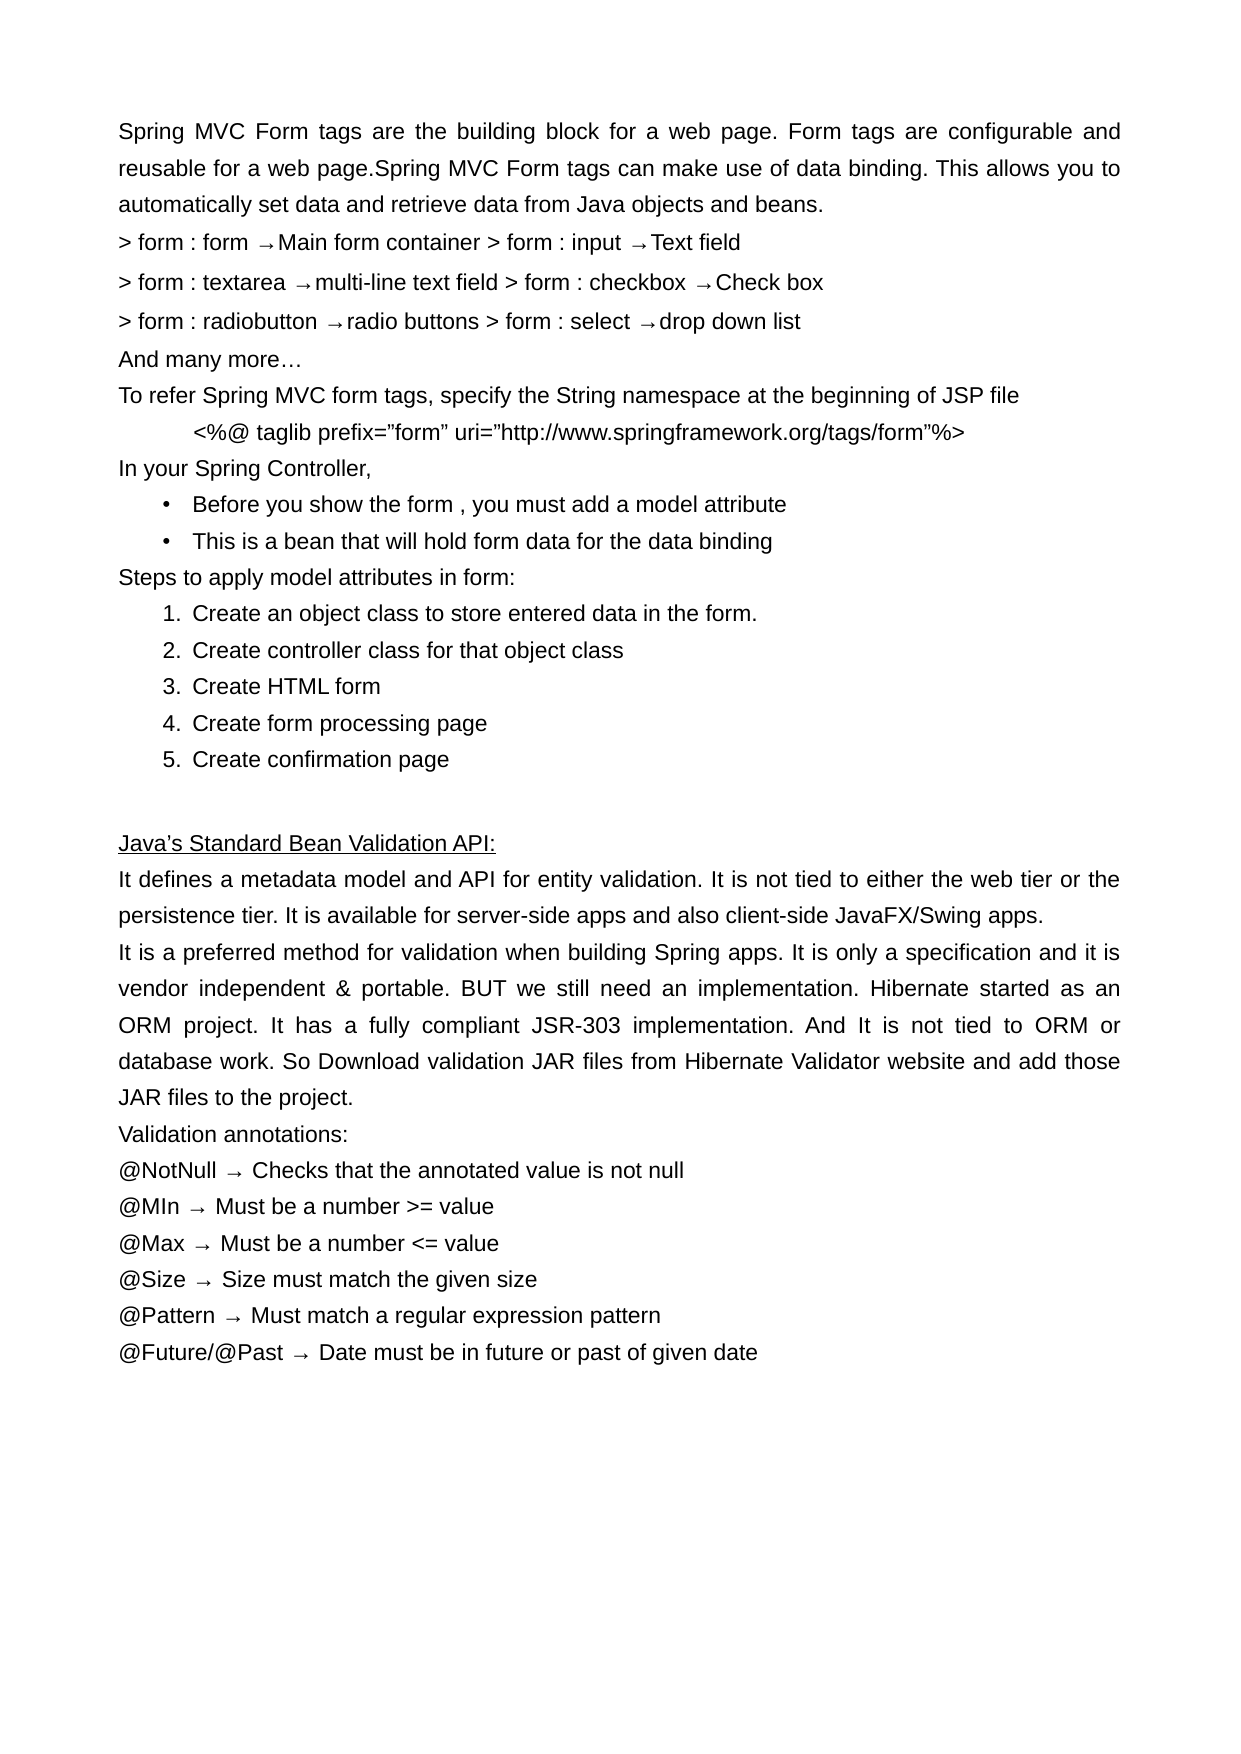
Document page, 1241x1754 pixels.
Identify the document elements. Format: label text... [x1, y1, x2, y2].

list Before you show the form , you must add a model attribute [162, 491, 1122, 518]
text @Pattern → Must match a regular expression pattern [118, 1302, 1122, 1329]
text It is a preferred method for validation when building Spring apps. It is only a specification and it is vendor independent & portable. BUT we still need an implementation. Hibernate started as an ORM project. It has a fully compliant JSR-303 implementation. And It is not tied to ORM or database work. So Download validation JAR files from Hibernate Validator website and add those JAR files to the project. [118, 939, 1122, 1111]
text @NotNull → Checks that the annotated value is not null [118, 1157, 1122, 1183]
text In your Spring Controller, [118, 455, 1122, 481]
text > form : radiobutton →radio buttons > form : select →drop down list [118, 306, 1122, 335]
text Steps to apply model attributes in form: [118, 564, 1122, 590]
list Create form processing page [162, 709, 1122, 736]
text @Max → Must be a number <= value [118, 1230, 1122, 1256]
text @Size → Size must match the given size [118, 1266, 1122, 1292]
list Create confirmation page [162, 746, 1122, 772]
text @MIn → Must be a number >= value [118, 1193, 1122, 1220]
list Create an object class to store entered data in the form. [162, 600, 1122, 627]
text Validation annotations: [118, 1121, 1122, 1147]
text > form : textarea →multi-line text field > form : checkbox →Check box [118, 267, 1122, 296]
text @Future/@Past → Date must be in future or past of given date [118, 1339, 1122, 1365]
list This is a bean that will hold form data for the data binding [162, 528, 1122, 554]
text <%@ taglib prefix=”form” uri=”http://www.springframework.org/tags/form”%> [118, 419, 1122, 445]
text To refer Spring MVC form tags, specify the String namespace at the beginning of JSP file [118, 382, 1122, 409]
text Java’s Standard Bean Validation API: [118, 830, 1122, 856]
list Create HTML form [162, 673, 1122, 699]
text Spring MVC Form tags are the building block for a web page. Form tags are configurable and reusable for a web page.Spring MVC Form tags can make use of data binding. This allows you to automatically set data and retrieve data from Java objects and beans. [118, 118, 1122, 217]
list Create controller class for that object class [162, 637, 1122, 663]
text And many more… [118, 346, 1122, 372]
text > form : form →Main form container > form : input →Text field [118, 227, 1122, 256]
text It defines a metadata model and API for entity validation. It is not tied to either the web tier or the persistence tier. It is available for server-side apps and also client-side JavaFX/Swing apps. [118, 866, 1122, 929]
